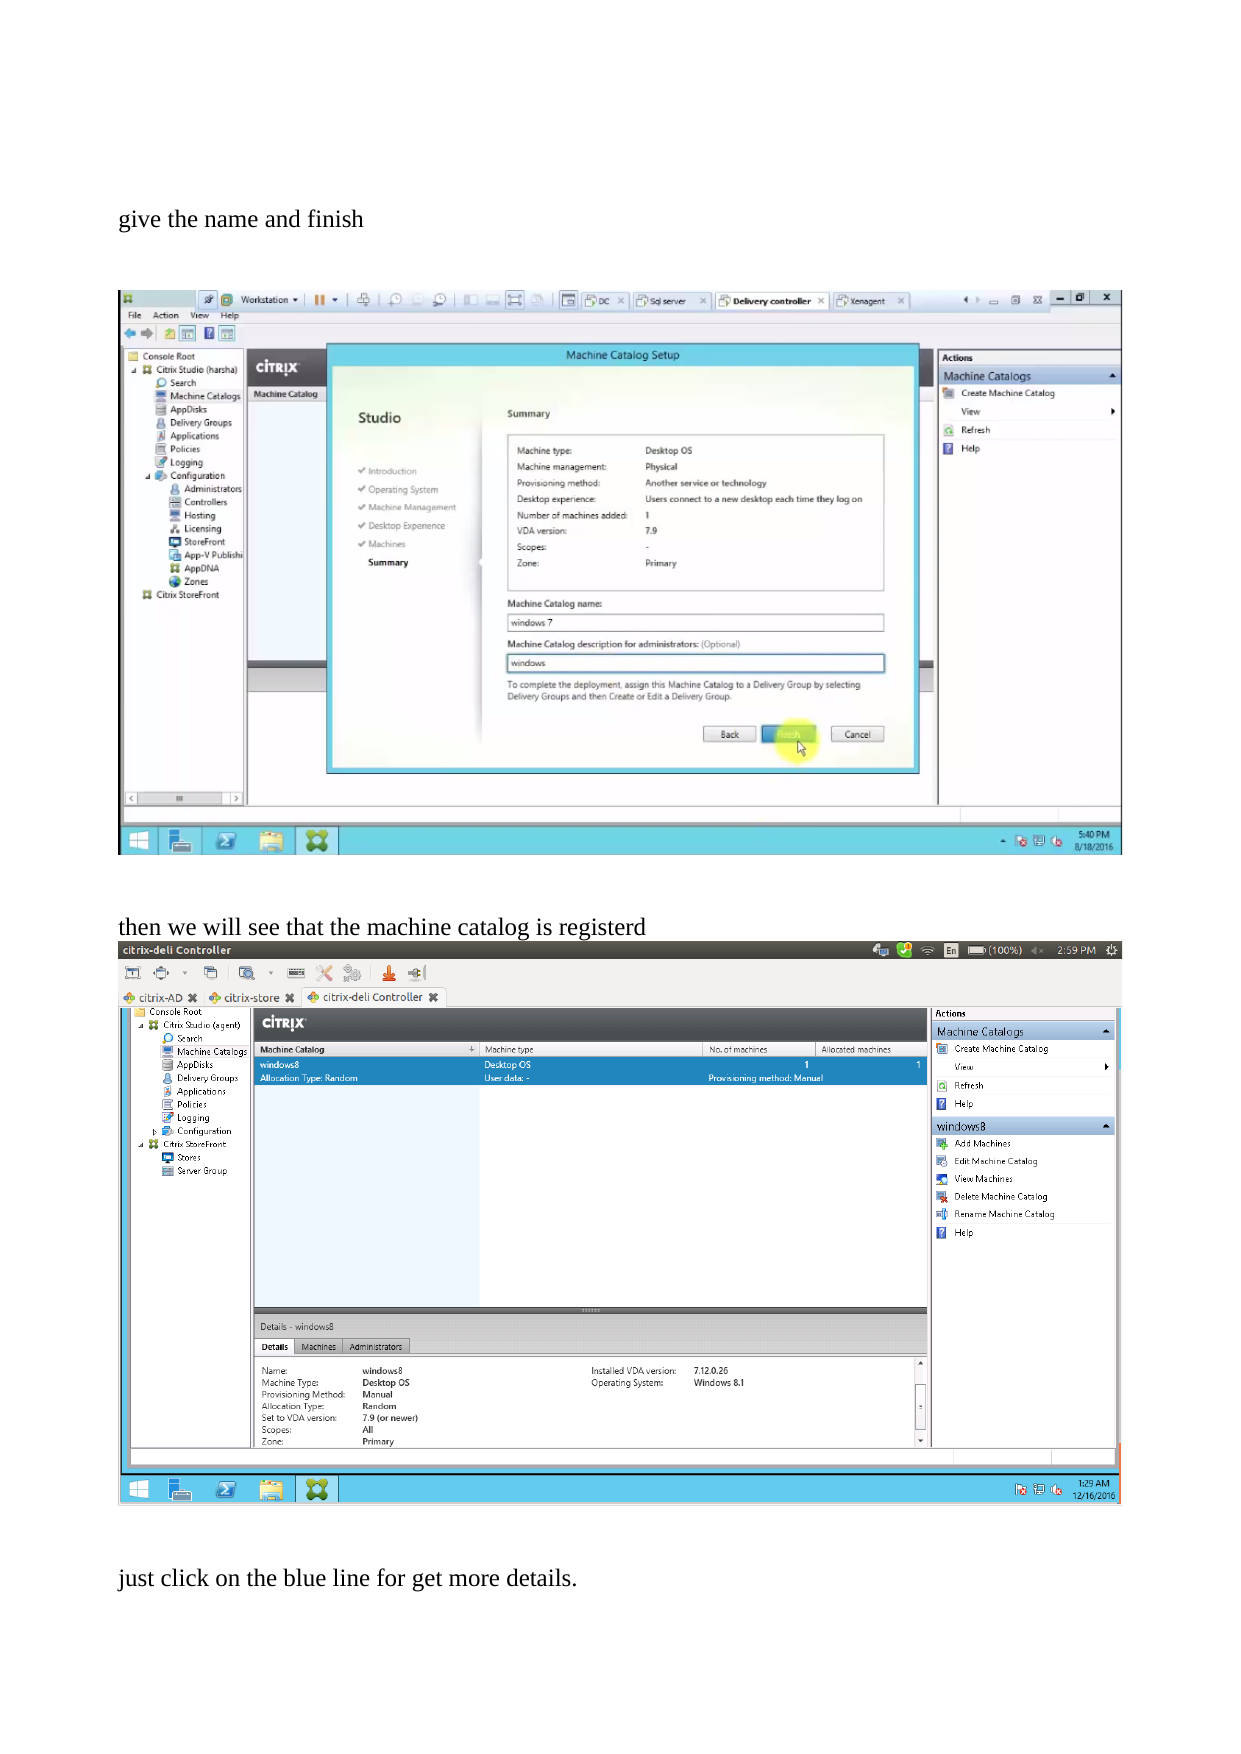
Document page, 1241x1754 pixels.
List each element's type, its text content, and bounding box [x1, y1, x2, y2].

text then we will see that the machine catalog is registerd [118, 912, 1122, 941]
text just click on the blue line for get more details. [118, 1563, 1122, 1592]
text give the name and finish [118, 204, 1122, 233]
picture [118, 941, 1123, 1506]
picture [118, 290, 1123, 855]
